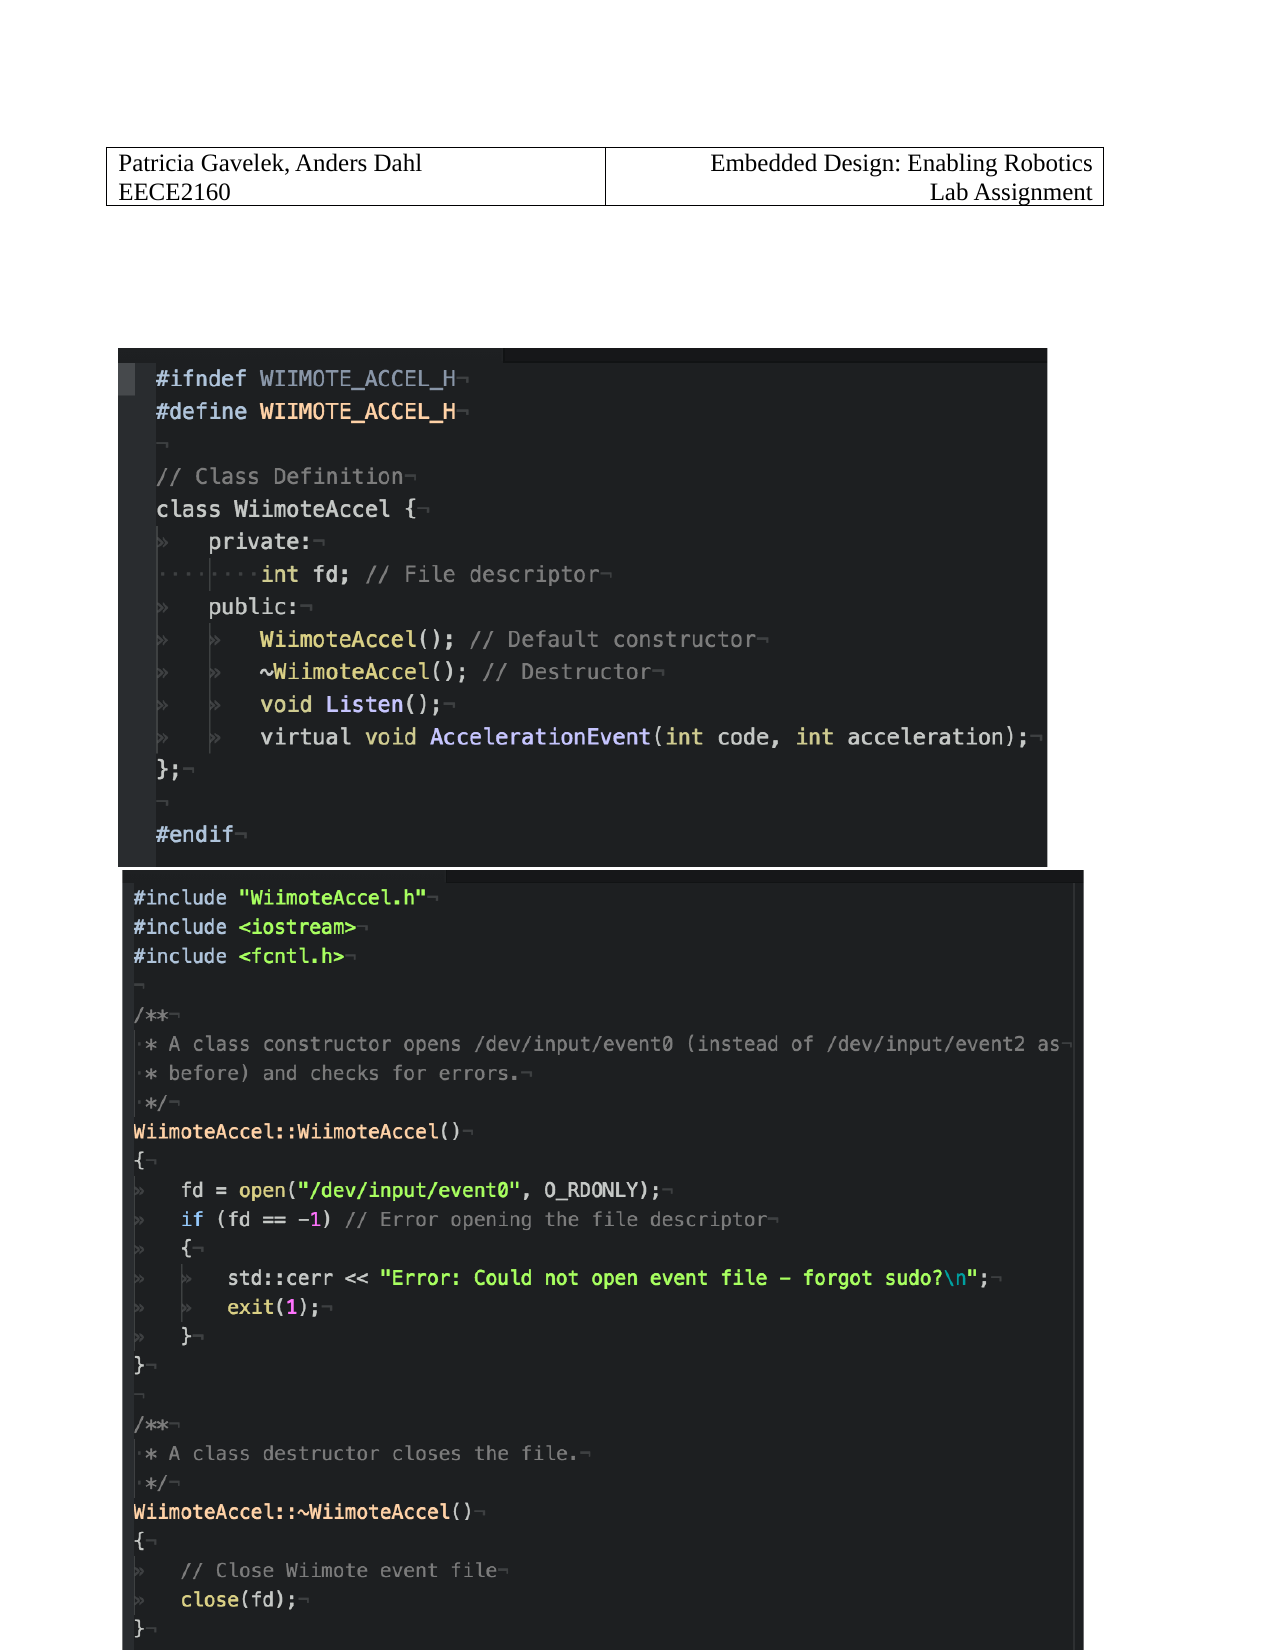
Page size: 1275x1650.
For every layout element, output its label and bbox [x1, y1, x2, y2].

picture [118, 348, 1048, 867]
picture [122, 870, 1084, 1650]
